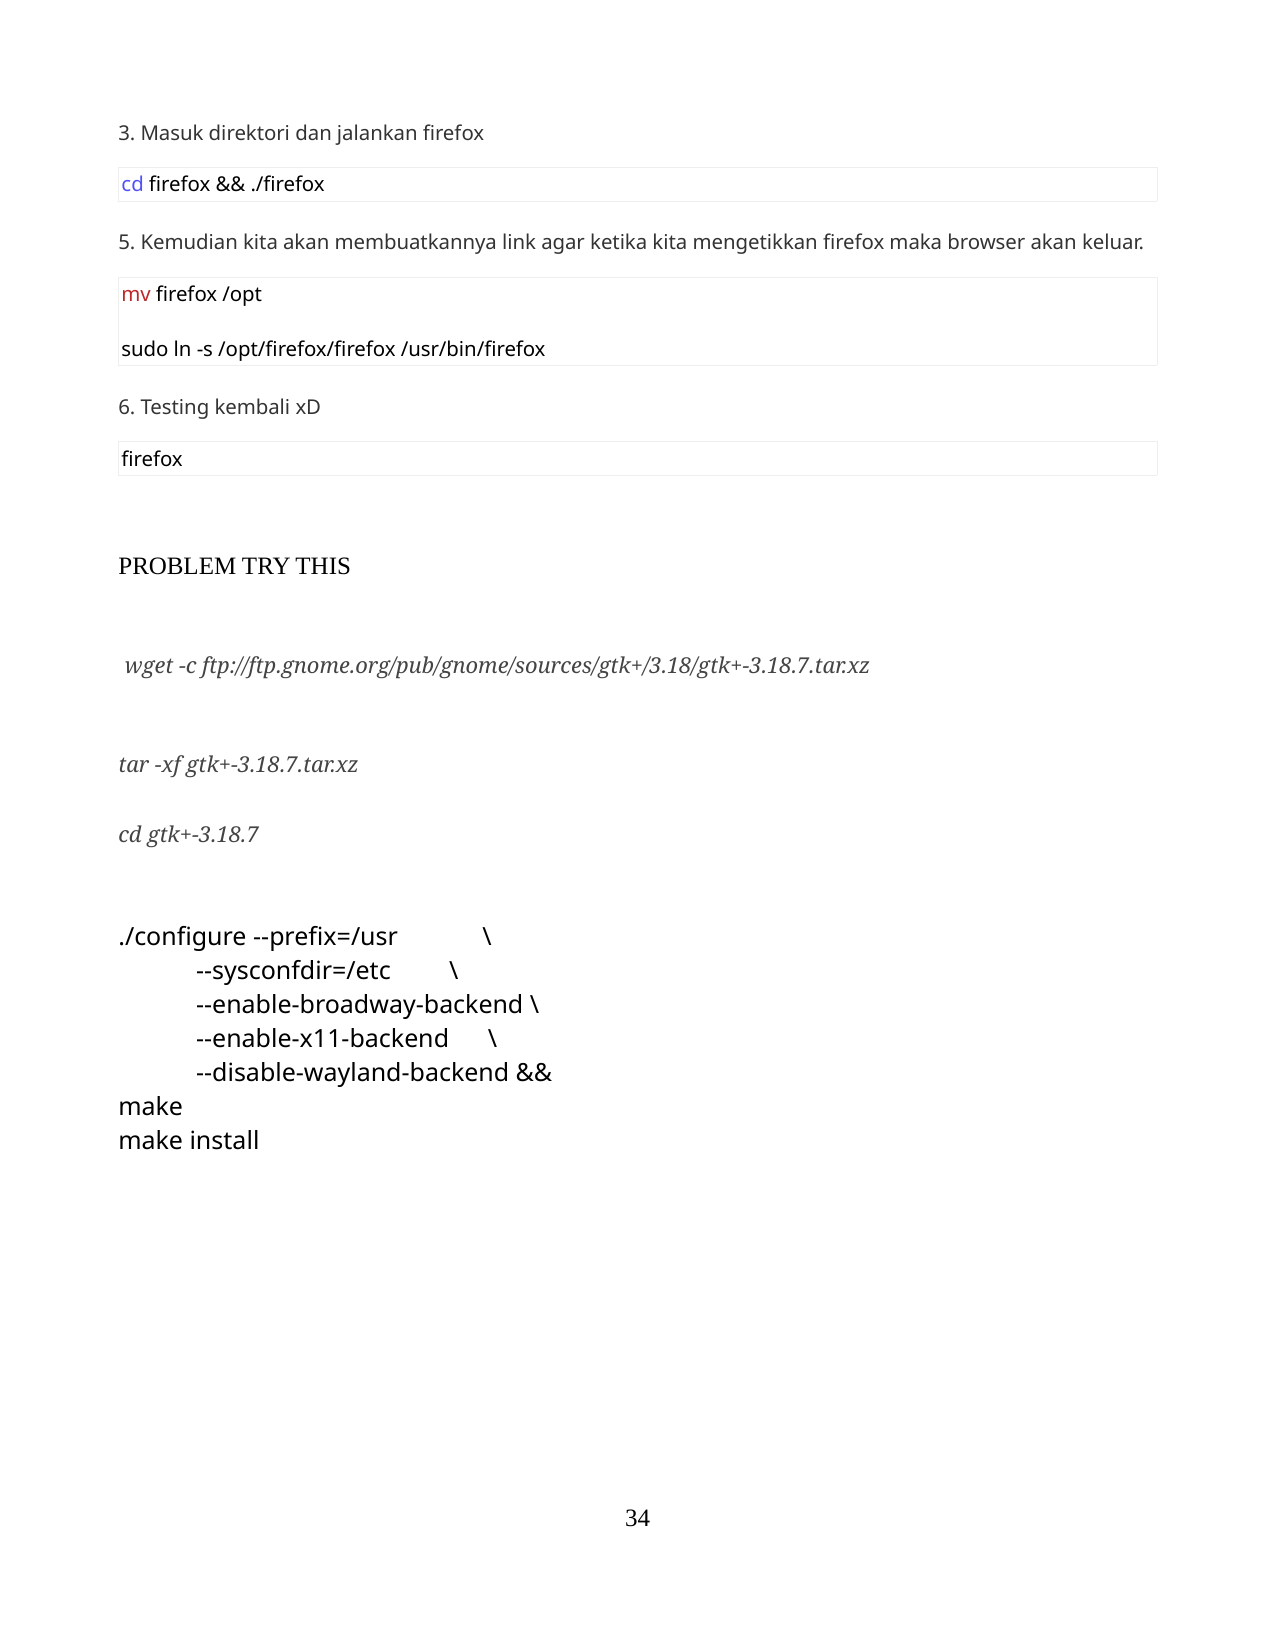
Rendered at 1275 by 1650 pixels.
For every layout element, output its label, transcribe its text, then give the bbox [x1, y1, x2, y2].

text mv firefox /opt [119, 278, 1157, 307]
text PROBLEM TRY THIS [118, 551, 1157, 580]
text --enable-x11-backend \ [118, 1021, 1157, 1055]
text cd firefox && ./firefox [119, 168, 1157, 201]
text 3. Masuk direktori dan jalankan firefox [118, 118, 1157, 146]
text --sysconfdir=/etc \ [118, 953, 1157, 987]
text 6. Testing kembali xD [118, 393, 1157, 420]
text tar -xf gtk+-3.18.7.tar.xz cd gtk+-3.18.7 [118, 749, 1157, 849]
text sudo ln -s /opt/firefox/firefox /usr/bin/firefox [119, 332, 1157, 365]
text --enable-broadway-backend \ [118, 987, 1157, 1021]
text firefox [119, 442, 1157, 475]
text make [118, 1089, 1157, 1123]
text --disable-wayland-backend && [118, 1055, 1157, 1089]
text wget -c ftp://ftp.gnome.org/pub/gnome/sources/gtk+/3.18/gtk+-3.18.7.tar.xz [118, 649, 1157, 679]
text make install [118, 1123, 1157, 1157]
text 5. Kemudian kita akan membuatkannya link agar ketika kita mengetikkan firefox maka browser akan keluar. [118, 228, 1157, 256]
text ./configure --prefix=/usr \ [118, 918, 1157, 953]
